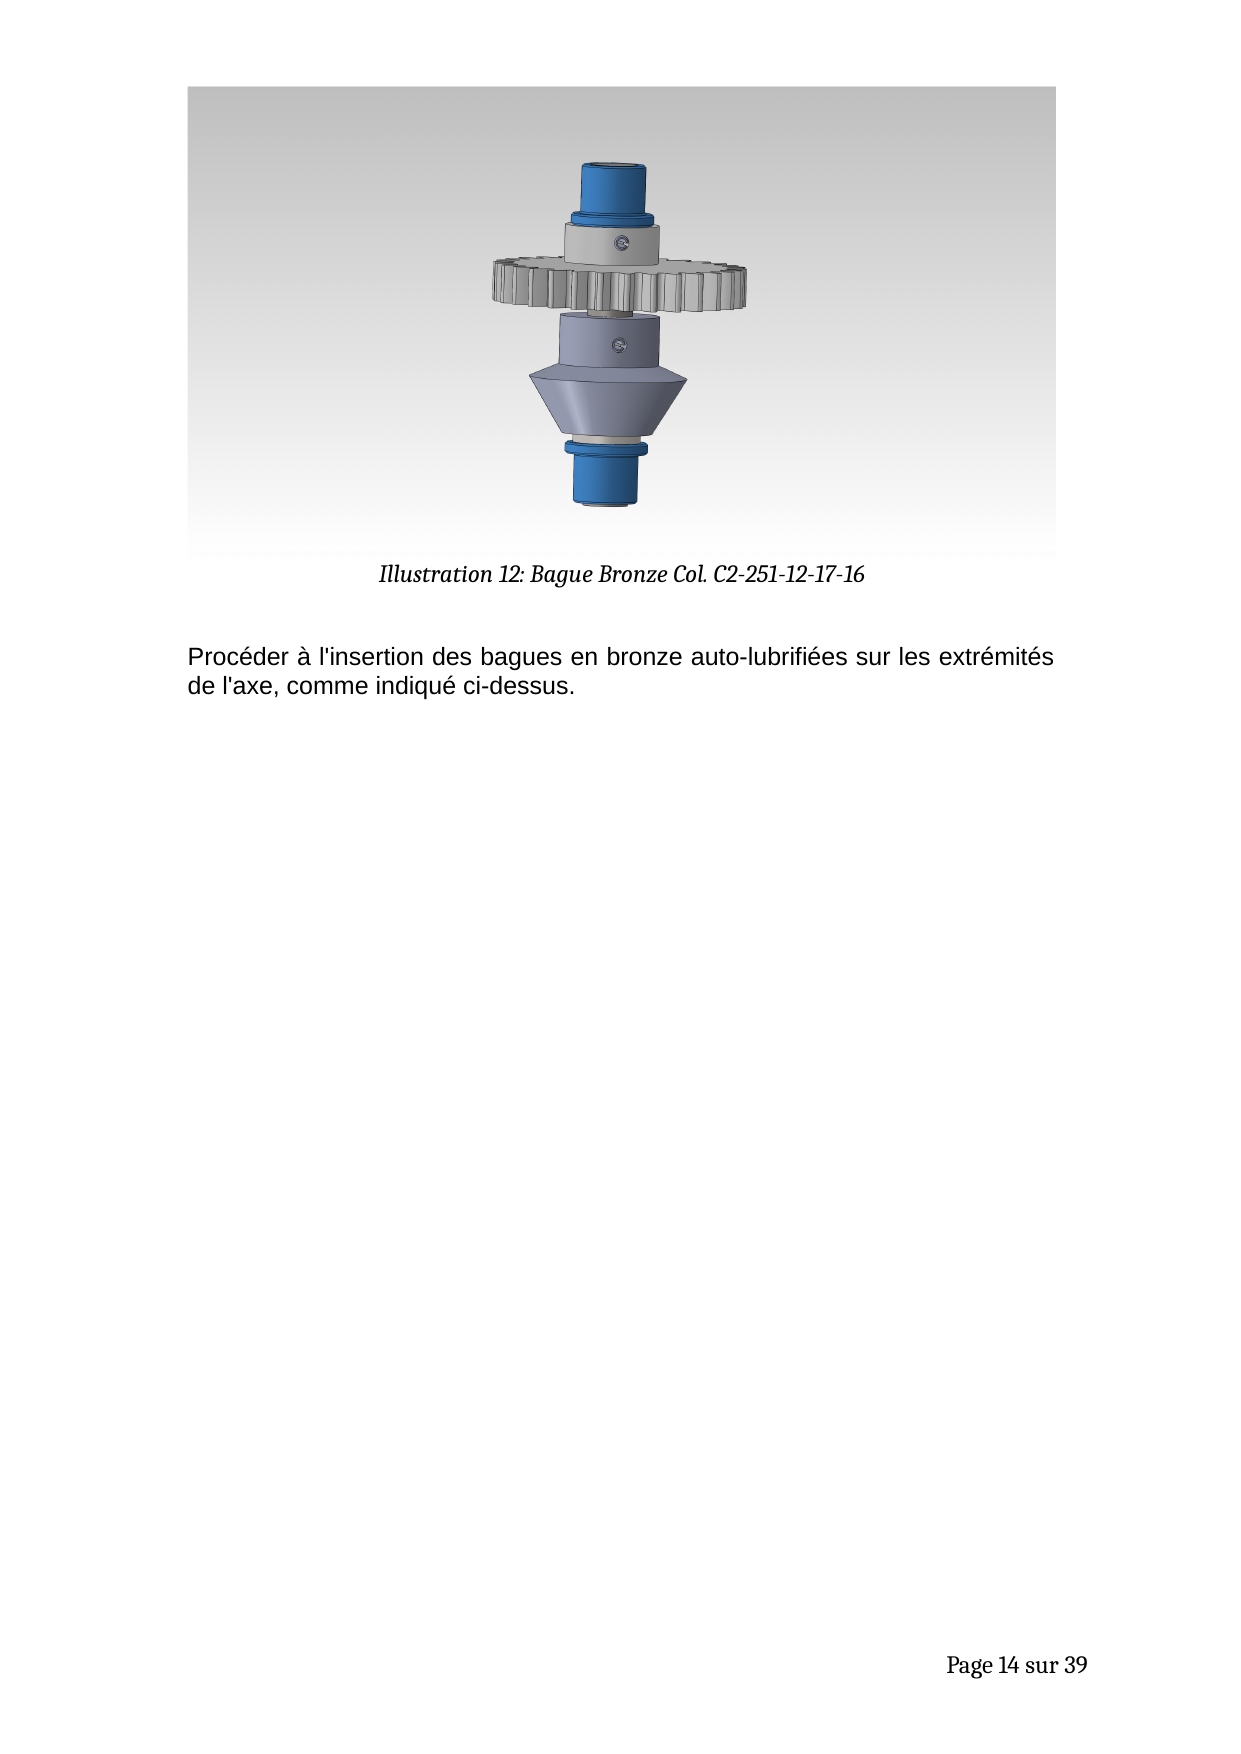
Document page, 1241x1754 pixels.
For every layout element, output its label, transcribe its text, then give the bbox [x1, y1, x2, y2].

picture [187, 86, 1056, 560]
text Illustration 12: Bague Bronze Col. C2-251-12-17-16 [187, 560, 1056, 588]
text Procéder à l'insertion des bagues en bronze auto-lubrifiées sur les extrémités de l'axe, comme indiqué ci-dessus. [187, 642, 1056, 699]
